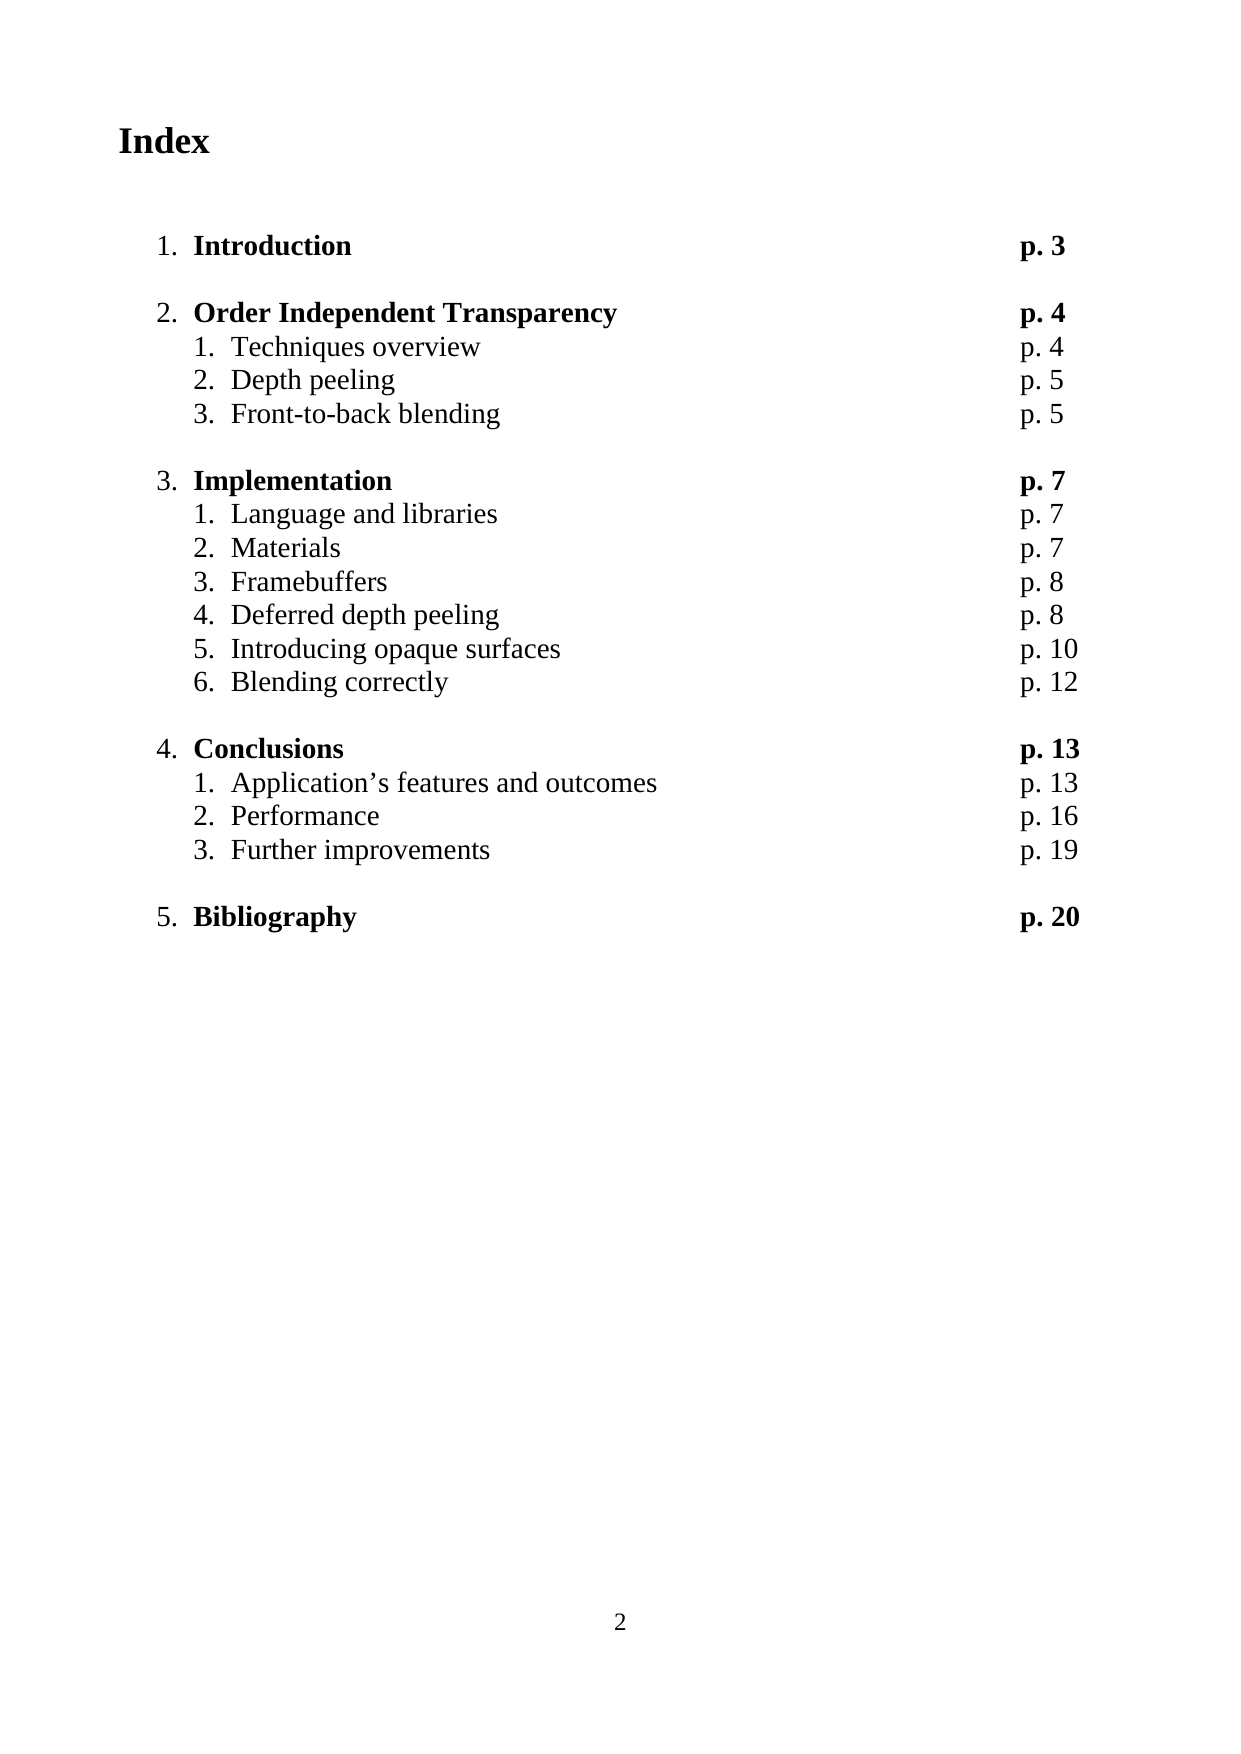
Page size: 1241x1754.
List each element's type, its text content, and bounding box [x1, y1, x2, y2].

list Bibliography p. 20 [156, 899, 1122, 933]
list Techniques overview p. 4 [193, 329, 1122, 362]
list Depth peeling p. 5 [193, 362, 1122, 396]
list Introduction p. 3 [156, 228, 1122, 262]
list Order Independent Transparency p. 4 [156, 295, 1122, 329]
list Language and libraries p. 7 [193, 497, 1122, 530]
text Index [118, 118, 1122, 161]
list Framebuffers p. 8 [193, 564, 1122, 597]
list Deferred depth peeling p. 8 [193, 597, 1122, 631]
list Implementation p. 7 [156, 463, 1122, 497]
list Introducing opaque surfaces p. 10 [193, 631, 1122, 664]
list Front-to-back blending p. 5 [193, 396, 1122, 429]
list Blending correctly p. 12 [193, 664, 1122, 698]
list Performance p. 16 [193, 798, 1122, 832]
list Materials p. 7 [193, 530, 1122, 564]
list Conclusions p. 13 [156, 731, 1122, 765]
list Application’s features and outcomes p. 13 [193, 765, 1122, 798]
list Further improvements p. 19 [193, 832, 1122, 866]
